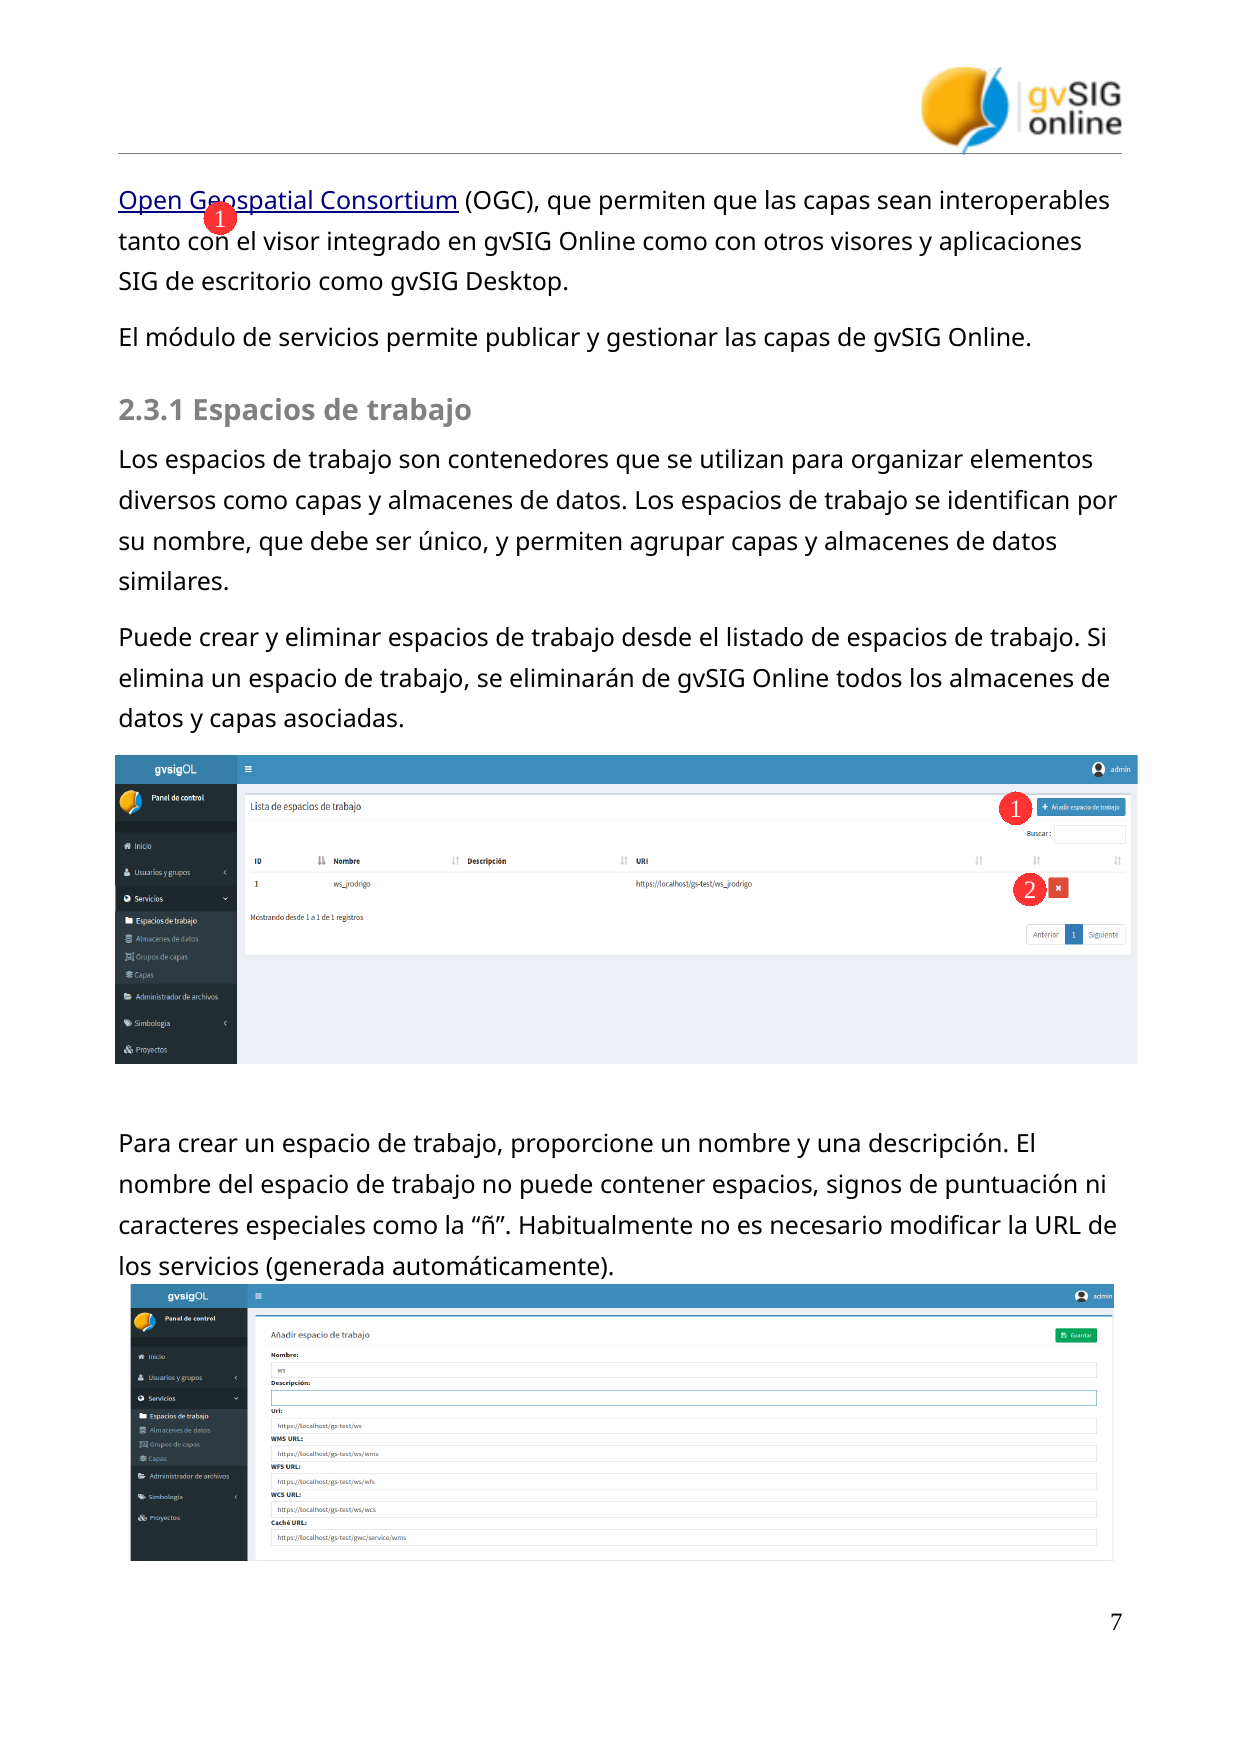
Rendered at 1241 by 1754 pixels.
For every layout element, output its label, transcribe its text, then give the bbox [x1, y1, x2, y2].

subtitle 2.3.1 Espacios de trabajo [118, 389, 1122, 429]
picture [115, 755, 1138, 1064]
picture [130, 1284, 1114, 1561]
text El módulo de servicios permite publicar y gestionar las capas de gvSIG Online. [118, 319, 1122, 353]
text Puede crear y eliminar espacios de trabajo desde el listado de espacios de trabajo. Si elimina un espacio de trabajo, se eliminarán de gvSIG Online todos los almacenes de datos y capas asociadas. [118, 619, 1122, 735]
picture [921, 67, 1122, 155]
text Open Geospatial Consortium (OGC), que permiten que las capas sean interoperables tanto con el visor integrado en gvSIG Online como con otros visores y aplicaciones SIG de escritorio como gvSIG Desktop. [118, 182, 1122, 298]
text Los espacios de trabajo son contenedores que se utilizan para organizar elementos diversos como capas y almacenes de datos. Los espacios de trabajo se identifican por su nombre, que debe ser único, y permiten agrupar capas y almacenes de datos similares. [118, 442, 1122, 598]
text Para crear un espacio de trabajo, proporcione un nombre y una descripción. El nombre del espacio de trabajo no puede contener espacios, signos de puntuación ni caracteres especiales como la “ñ”. Habitualmente no es necesario modificar la URL de los servicios (generada automáticamente). [118, 1126, 1122, 1283]
